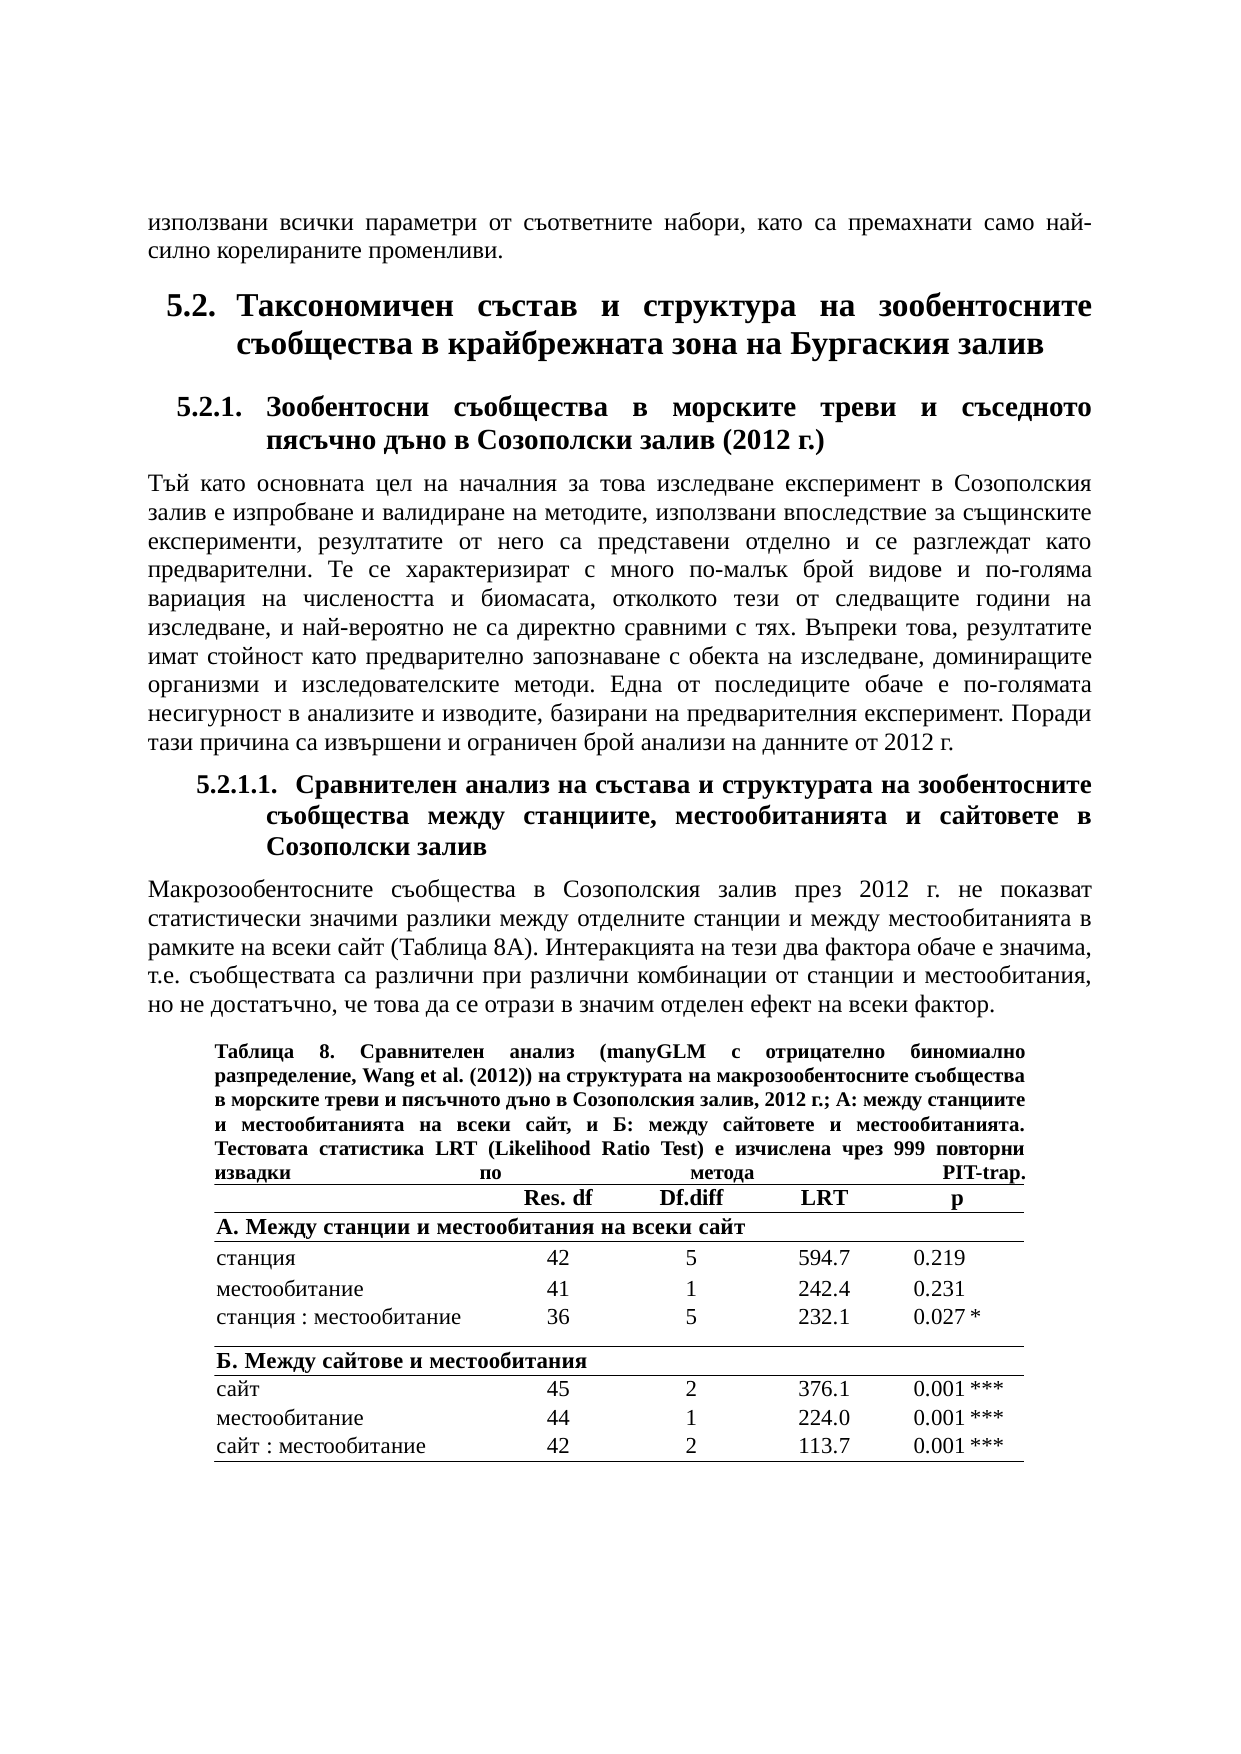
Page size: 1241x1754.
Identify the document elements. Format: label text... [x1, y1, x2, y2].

subtitle Сравнителен анализ на състава и структурата на зообентосните съобщества между станциите, местообитанията и сайтовете в Созополски залив [266, 768, 1093, 862]
text Макрозообентосните съобщества в Созополския залив през 2012 г. не показват статистически значими разлики между отделните станции и между местообитанията в рамките на всеки сайт (Таблица 8А). Интеракцията на тези два фактора обаче е значима, т.е. съобществата са различни при различни комбинации от станции и местообитания, но не достатъчно, че това да се отрази в значим отделен ефект на всеки фактор. [148, 874, 1093, 1018]
subtitle Зообентосни съобщества в морските треви и съседното пясъчно дъно в Созополски залив (2012 г.) [242, 389, 1093, 456]
text Таблица 8. Сравнителен анализ (manyGLM с отрицателно биномиално разпределение, Wang et al. (2012)) на структурата на макрозообентосните съобщества в морските треви и пясъчното дъно в Созополския залив, 2012 г.; А: между станциите и местообитанията на всеки сайт, и Б: между сайтовете и местообитанията. Тестовата статистика LRT (Likelihood Ratio Test) е изчислена чрез 999 повторни извадки по метода PIT-trap. [214, 1039, 1026, 1463]
subtitle Таксономичен състав и структура на зообентосните съобщества в крайбрежната зона на Бургаския залив [224, 285, 1093, 362]
text използвани всички параметри от съответните набори, като са премахнати само най-силно корелираните променливи. [148, 207, 1093, 264]
text Тъй като основната цел на началния за това изследване експеримент в Созополския залив е изпробване и валидиране на методите, използвани впоследствие за същинските експерименти, резултатите от него са представени отделно и се разглеждат като предварителни. Те се характеризират с много по-малък брой видове и по-голяма вариация на числеността и биомасата, отколкото тези от следващите години на изследване, и най-вероятно не са директно сравними с тях. Въпреки това, резултатите имат стойност като предварително запознаване с обекта на изследване, доминиращите организми и изследователските методи. Една от последиците обаче е по-голямата несигурност в анализите и изводите, базирани на предварителния експеримент. Поради тази причина са извършени и ограничен брой анализи на данните от 2012 г. [148, 468, 1093, 756]
